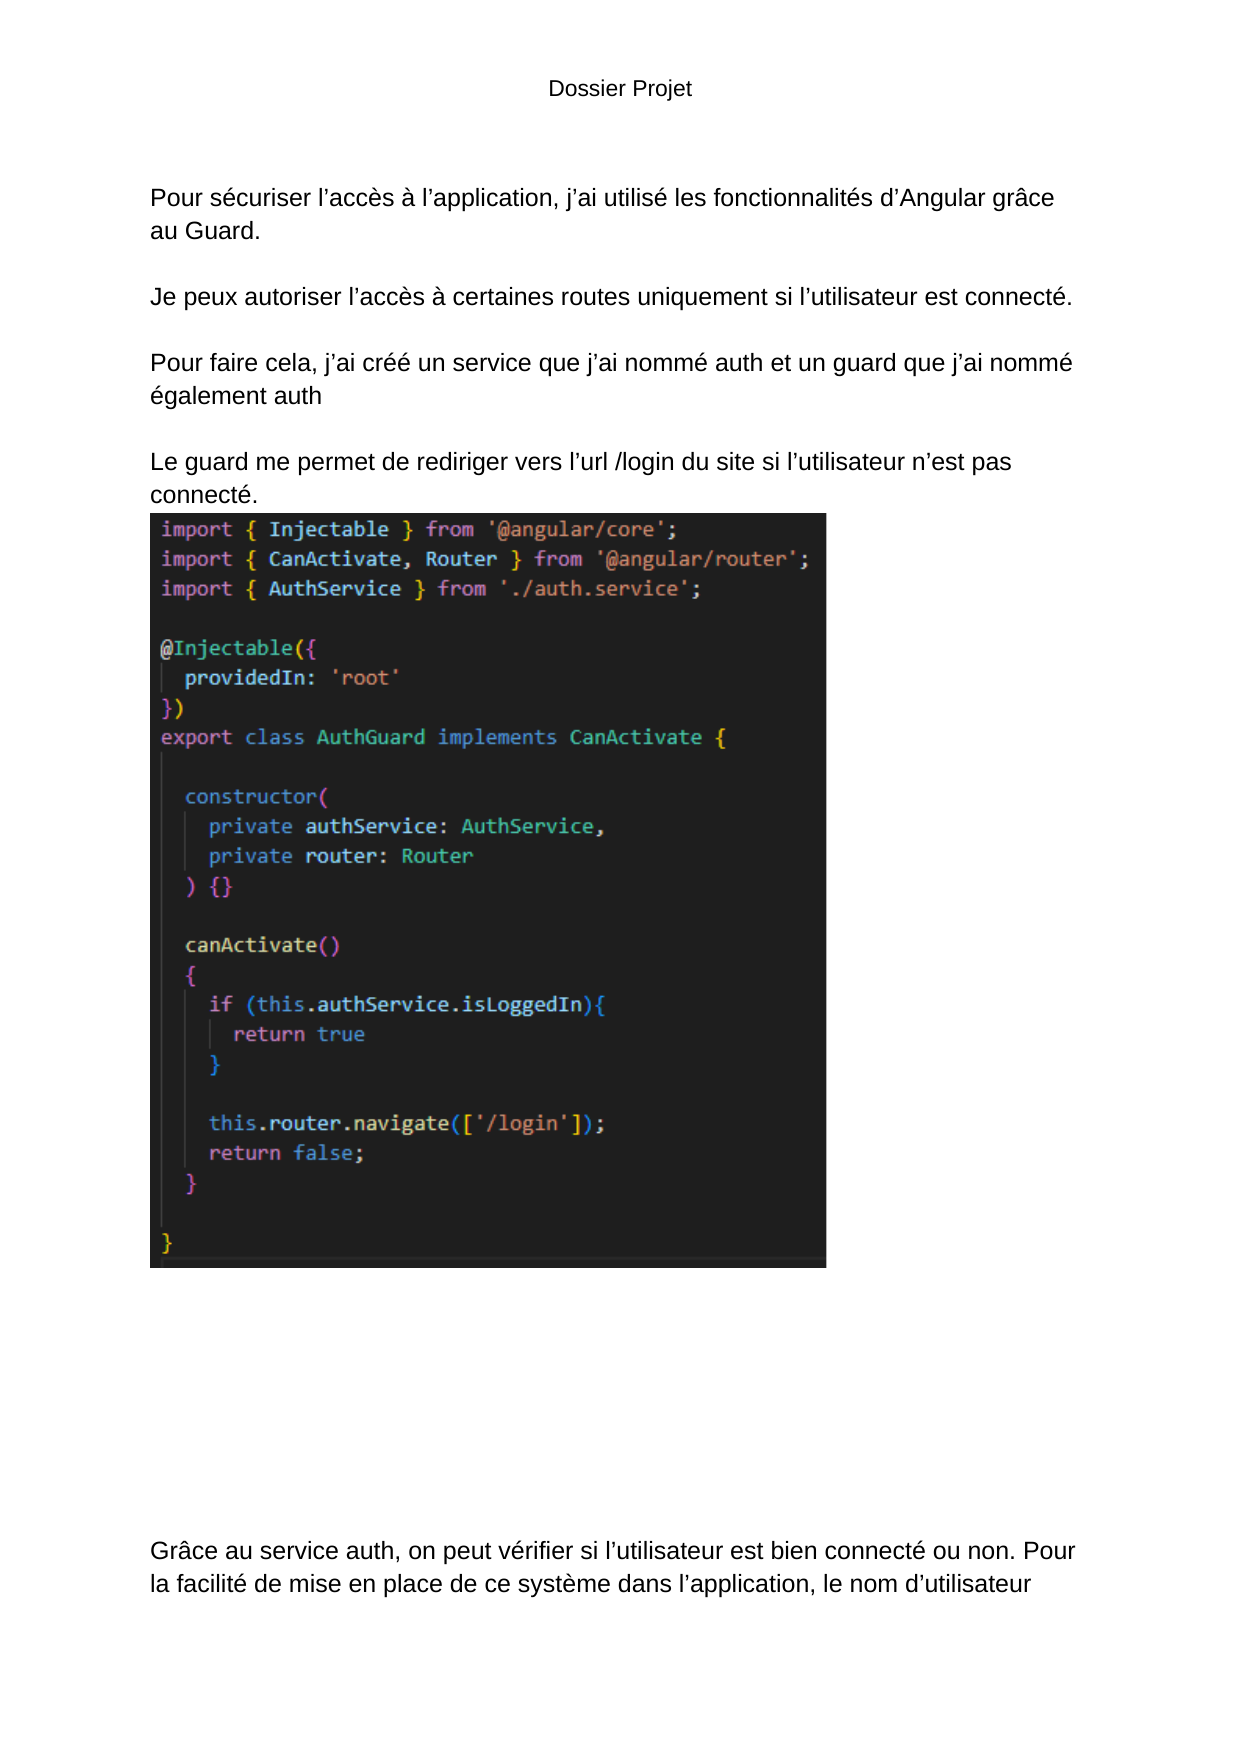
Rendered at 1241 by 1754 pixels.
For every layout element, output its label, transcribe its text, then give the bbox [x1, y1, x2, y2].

text Grâce au service auth, on peut vérifier si l’utilisateur est bien connecté ou non. Pour la facilité de mise en place de ce système dans l’application, le nom d’utilisateur [150, 1536, 1090, 1598]
text Le guard me permet de rediriger vers l’url /login du site si l’utilisateur n’est pas connecté. [150, 447, 1090, 509]
text Je peux autoriser l’accès à certaines routes uniquement si l’utilisateur est connecté. [150, 282, 1090, 311]
text Pour sécuriser l’accès à l’application, j’ai utilisé les fonctionnalités d’Angular grâce au Guard. [150, 183, 1090, 245]
picture [150, 513, 827, 1268]
text Pour faire cela, j’ai créé un service que j’ai nommé auth et un guard que j’ai nommé également auth [150, 348, 1090, 410]
